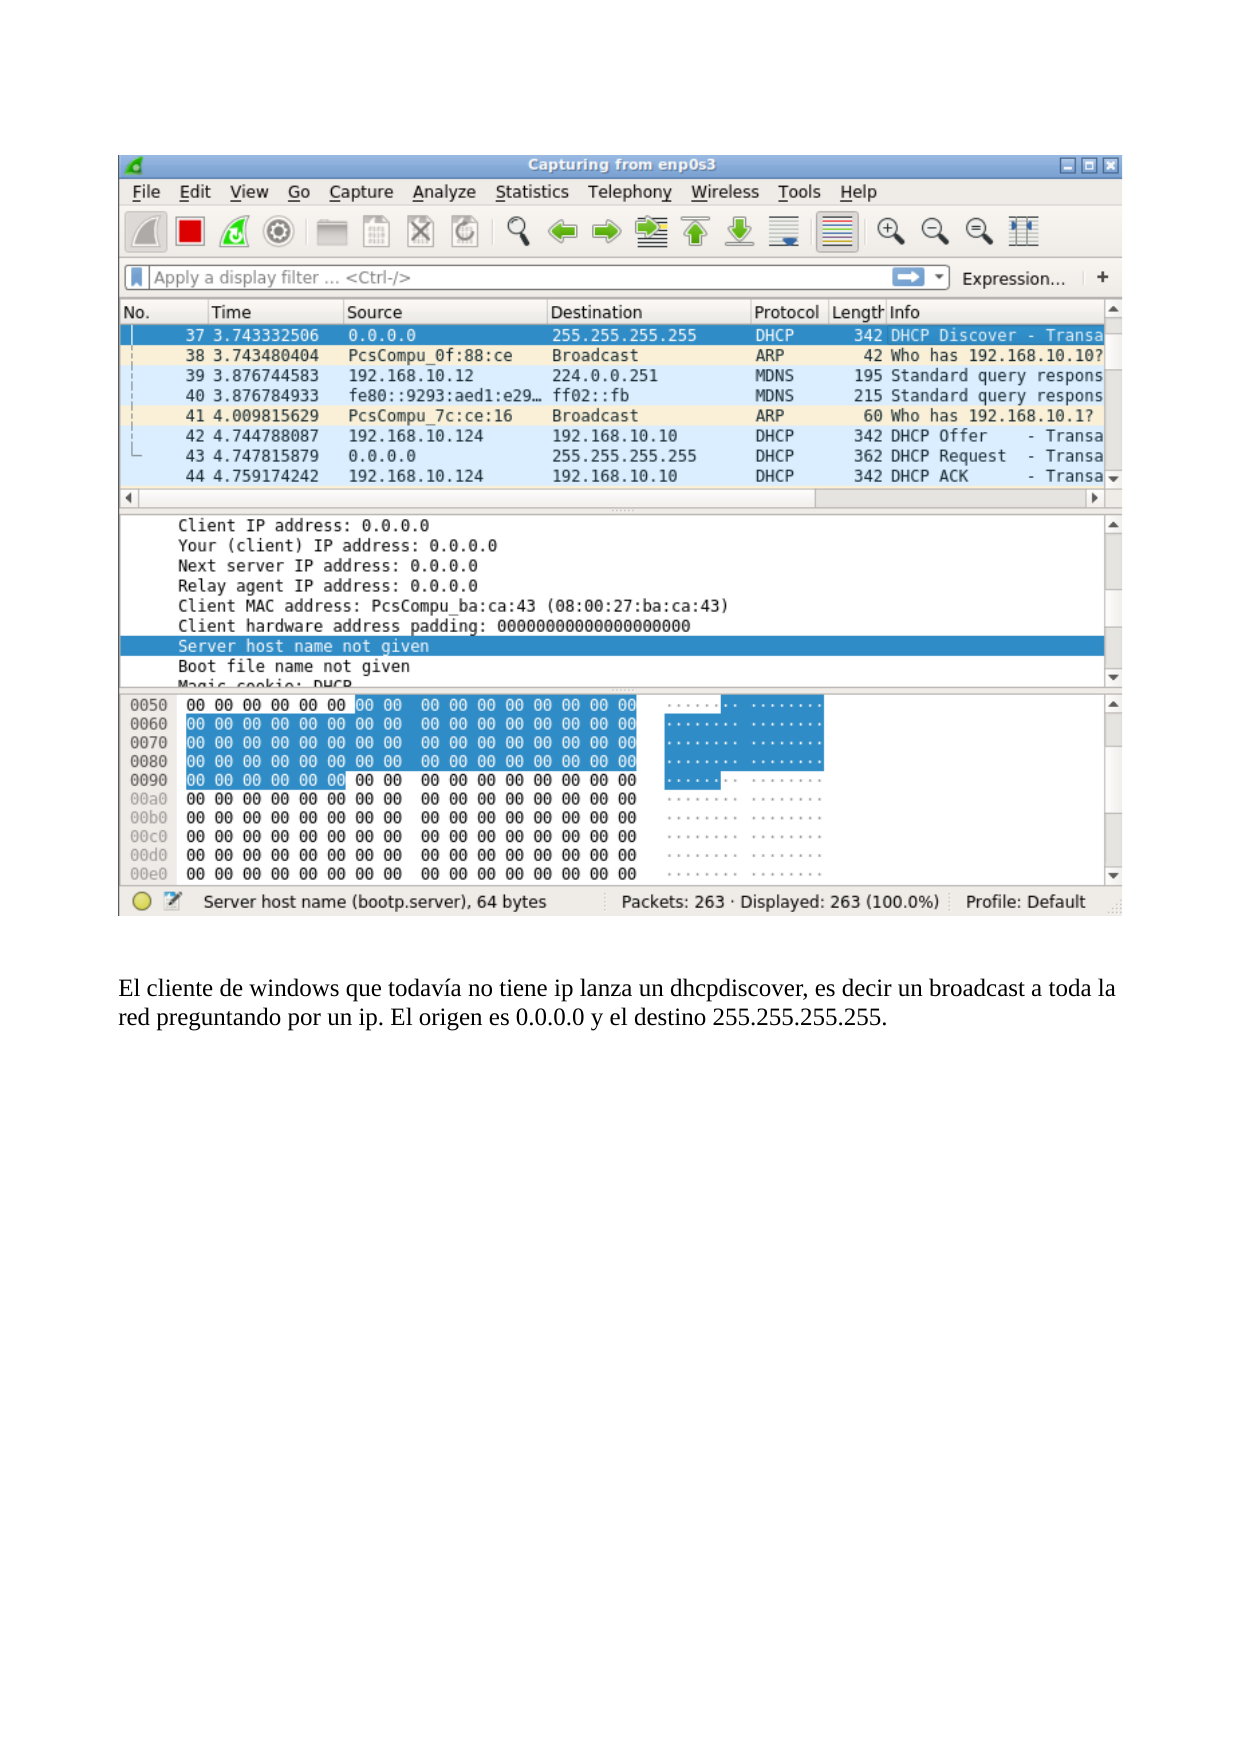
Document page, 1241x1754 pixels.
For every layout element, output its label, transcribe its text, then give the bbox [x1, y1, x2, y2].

text El cliente de windows que todavía no tiene ip lanza un dhcpdiscover, es decir un broadcast a toda la red preguntando por un ip. El origen es 0.0.0.0 y el destino 255.255.255.255. [118, 973, 1122, 1031]
picture [118, 155, 1123, 916]
